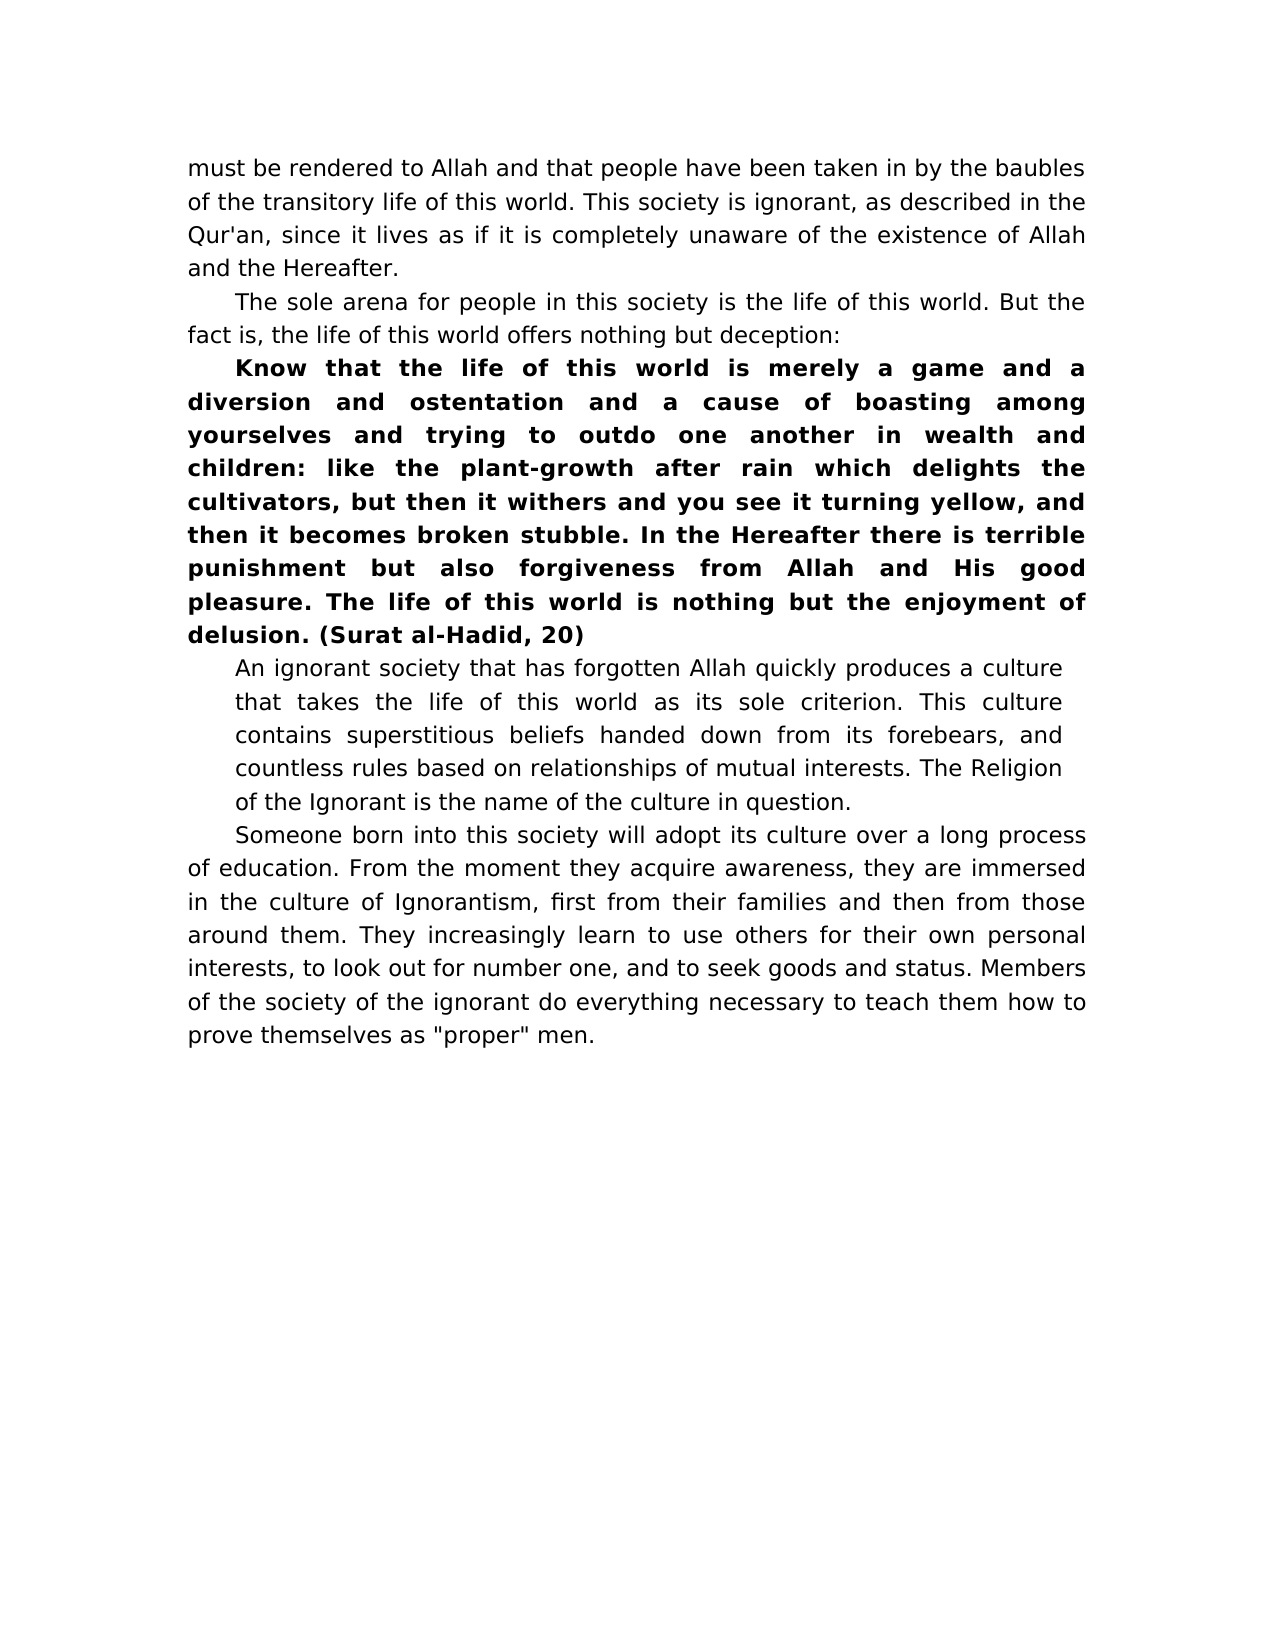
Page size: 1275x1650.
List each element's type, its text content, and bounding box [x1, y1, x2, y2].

text Someone born into this society will adopt its culture over a long process of education. From the moment they acquire awareness, they are immersed in the culture of Ignorantism, first from their families and then from those around them. They increasingly learn to use others for their own personal interests, to look out for number one, and to seek goods and status. Members of the society of the ignorant do everything necessary to teach them how to prove themselves as "proper" men. [187, 817, 1087, 1050]
text An ignorant society that has forgotten Allah quickly produces a culture that takes the life of this world as its sole criterion. This culture contains superstitious beliefs handed down from its forebears, and countless rules based on relationships of mutual interests. The Religion of the Ignorant is the name of the culture in question. [235, 650, 1064, 817]
text must be rendered to Allah and that people have been taken in by the baubles of the transitory life of this world. This society is ignorant, as described in the Qur'an, since it lives as if it is completely unaware of the existence of Allah and the Hereafter. [187, 150, 1087, 283]
text Know that the life of this world is merely a game and a diversion and ostentation and a cause of boasting among yourselves and trying to outdo one another in wealth and children: like the plant-growth after rain which delights the cultivators, but then it withers and you see it turning yellow, and then it becomes broken stubble. In the Hereafter there is terrible punishment but also forgiveness from Allah and His good pleasure. The life of this world is nothing but the enjoyment of delusion. (Surat al-Hadid, 20) [187, 350, 1087, 650]
text The sole arena for people in this society is the life of this world. But the fact is, the life of this world offers nothing but deception: [187, 283, 1087, 350]
